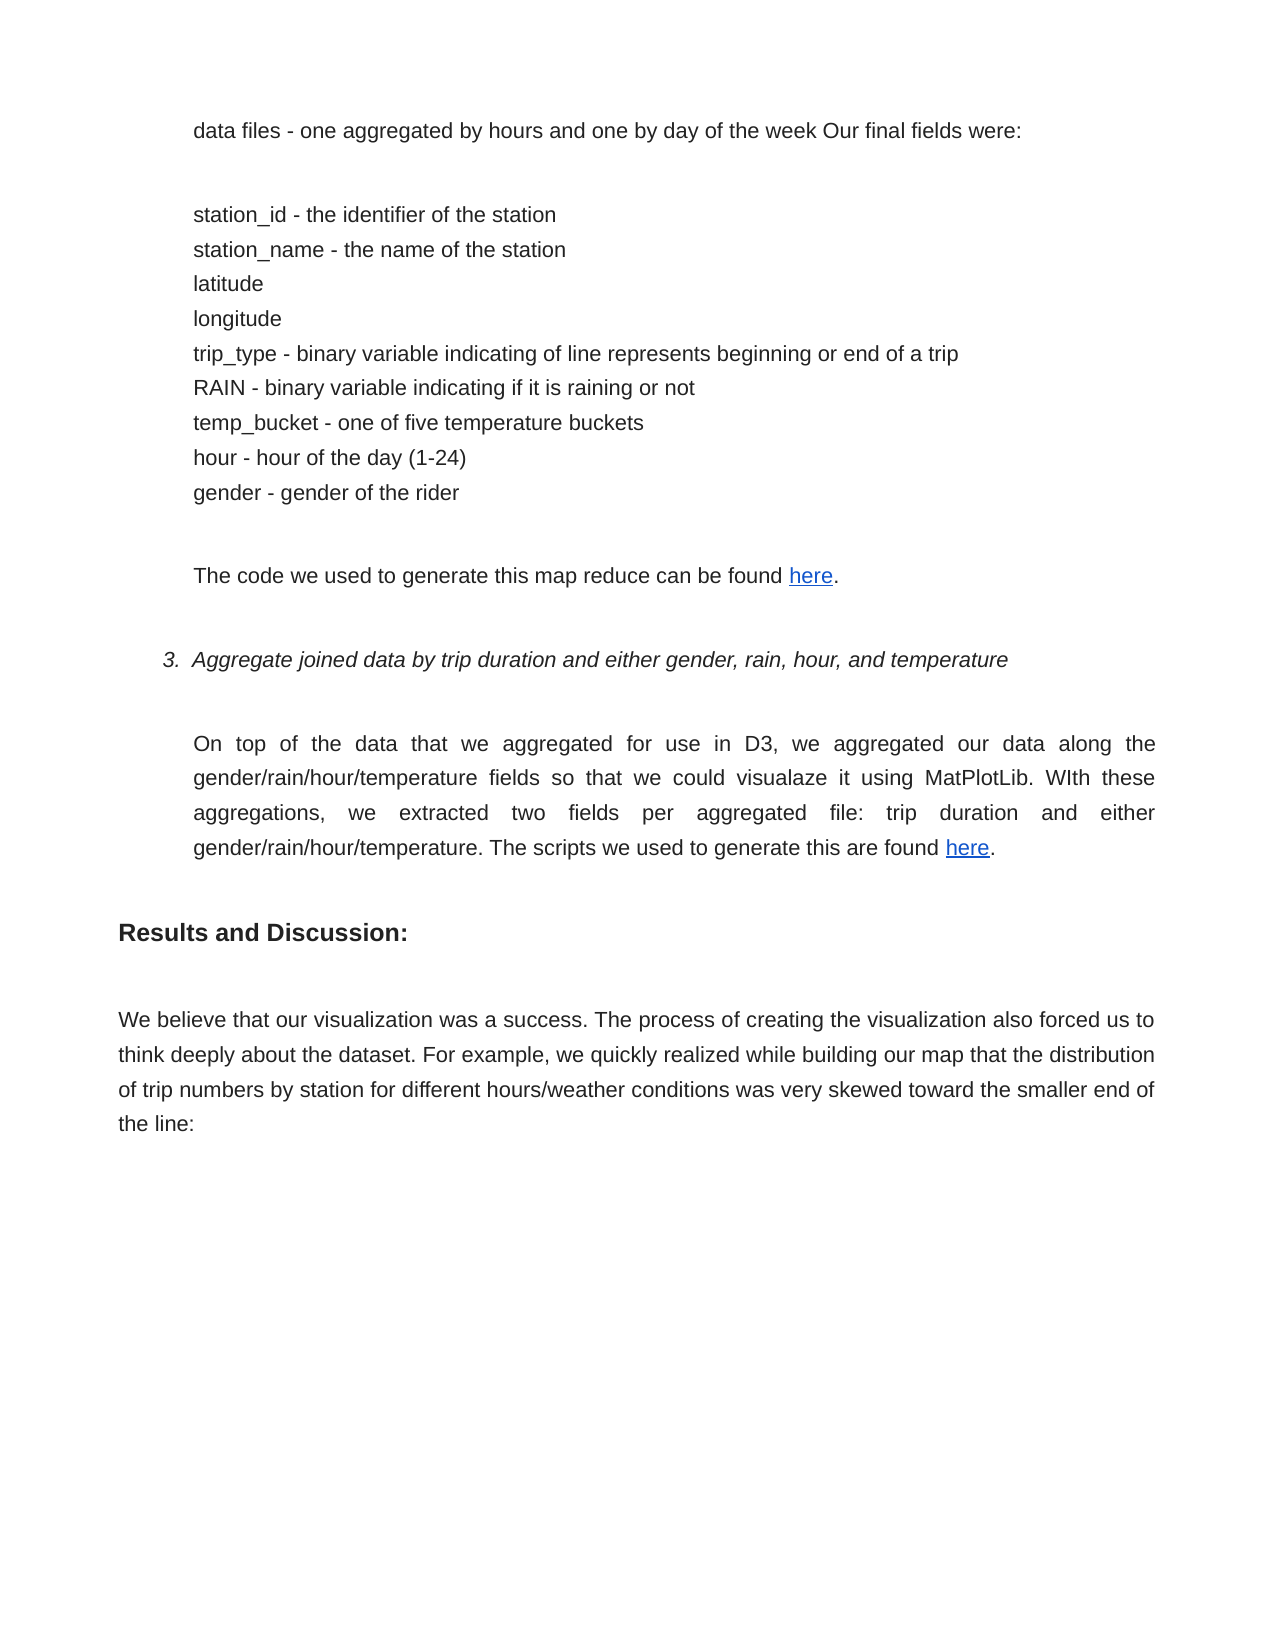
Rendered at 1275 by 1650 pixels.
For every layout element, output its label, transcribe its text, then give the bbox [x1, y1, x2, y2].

text data files - one aggregated by hours and one by day of the week Our final fields were: [193, 118, 1157, 143]
text We believe that our visualization was a success. The process of creating the visualization also forced us to think deeply about the dataset. For example, we quickly realized while building our map that the distribution of trip numbers by station for different hours/weather conditions was very skewed toward the smaller end of the line: [118, 1007, 1157, 1136]
text longitude [118, 306, 1157, 331]
text On top of the data that we aggregated for use in D3, we aggregated our data along the gender/rain/hour/temperature fields so that we could visualaze it using MatPlotLib. WIth these aggregations, we extracted two fields per aggregated file: trip duration and either gender/rain/hour/temperature. The scripts we used to generate this are found here. [193, 731, 1157, 860]
text hour - hour of the day (1-24) [118, 445, 1157, 470]
text RAIN - binary variable indicating if it is raining or not [118, 375, 1157, 401]
text The code we used to generate this map reduce can be found here. [193, 563, 1157, 588]
text station_name - the name of the station [118, 237, 1157, 262]
text temp_bucket - one of five temperature buckets [118, 410, 1157, 435]
list Aggregate joined data by trip duration and either gender, rain, hour, and temperature [162, 647, 1157, 672]
text latitude [118, 271, 1157, 296]
text trip_type - binary variable indicating of line represents beginning or end of a trip [118, 341, 1157, 366]
text Results and Discussion: [118, 918, 1157, 947]
text station_id - the identifier of the station [193, 202, 1157, 227]
text gender - gender of the rider [118, 479, 1157, 504]
